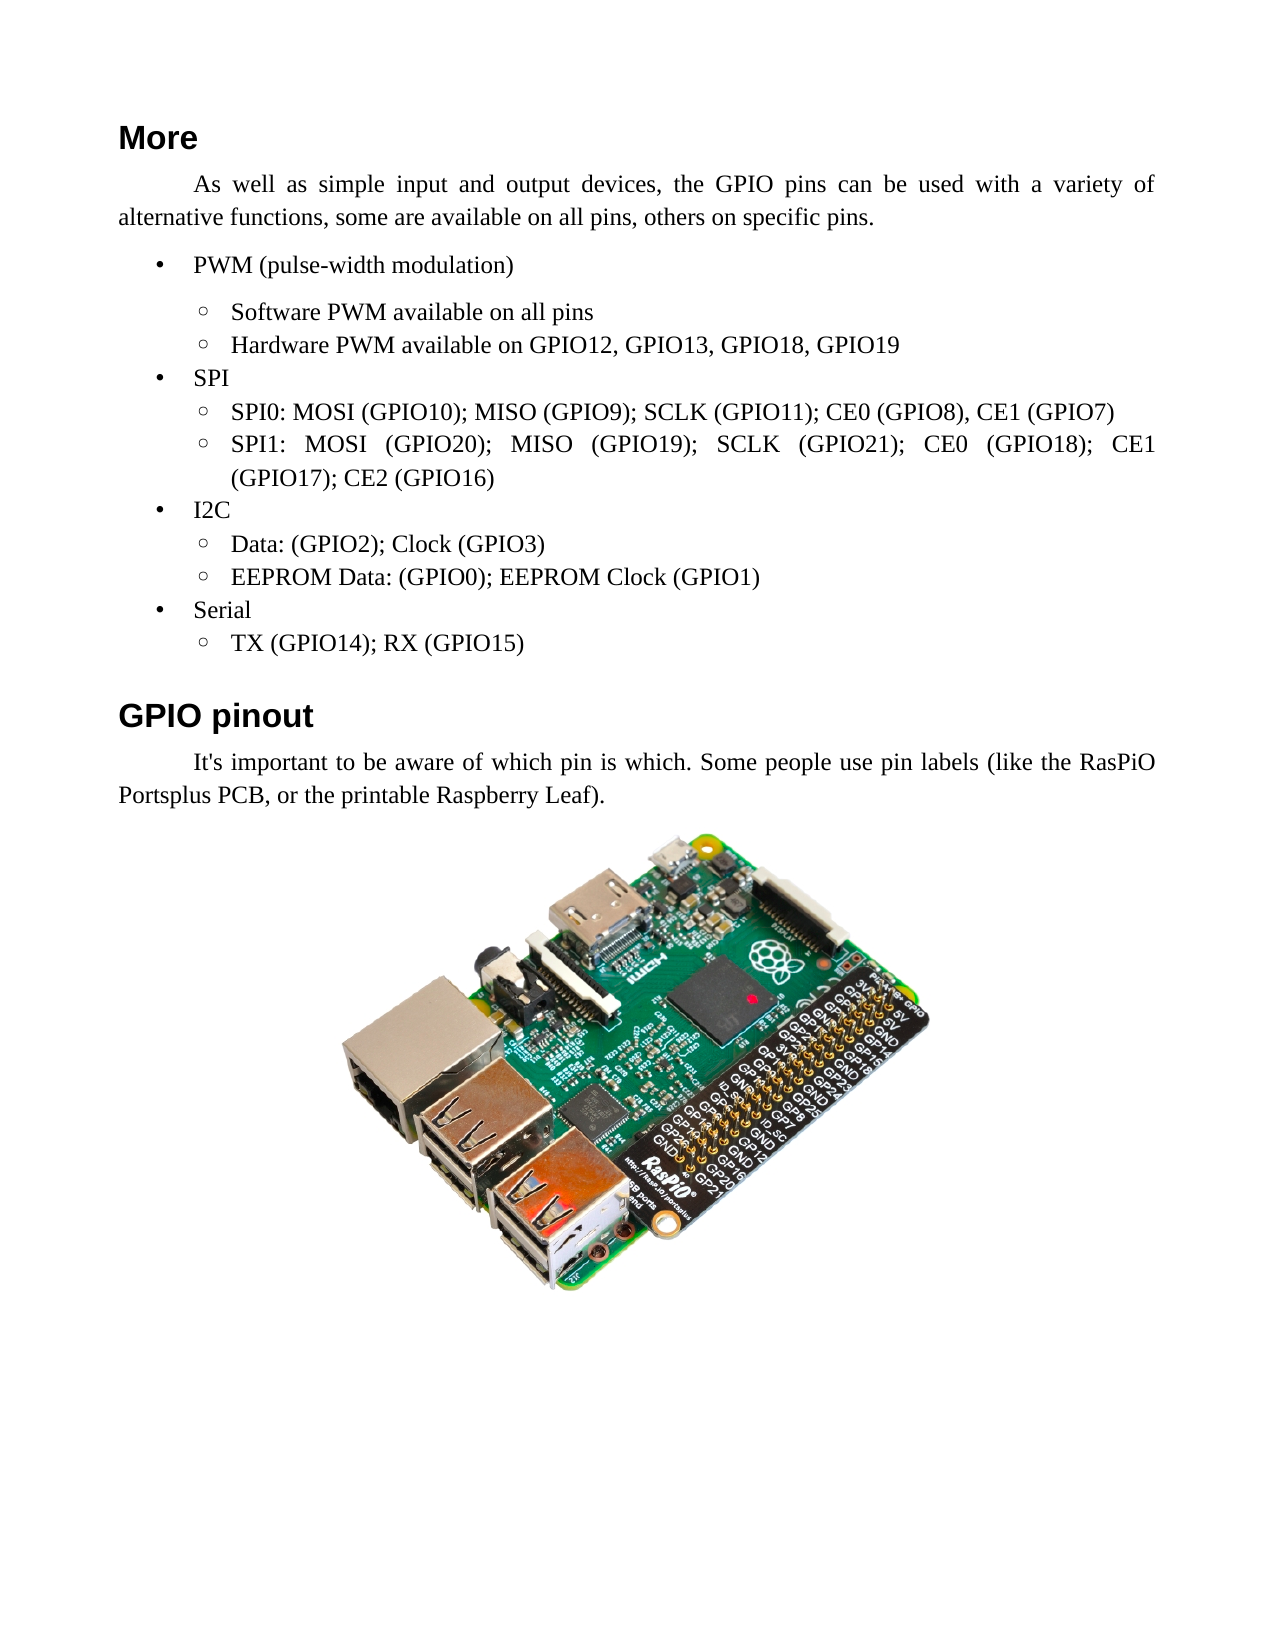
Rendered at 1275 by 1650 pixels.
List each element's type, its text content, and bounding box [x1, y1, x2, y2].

list TX (GPIO14); RX (GPIO15) [193, 628, 1157, 656]
list Data: (GPIO2); Clock (GPIO3) [193, 529, 1157, 557]
list EEPROM Data: (GPIO0); EEPROM Clock (GPIO1) [193, 562, 1157, 590]
subtitle GPIO pinout [118, 696, 1157, 735]
list PWM (pulse-width modulation) [156, 250, 1157, 279]
list Serial [156, 595, 1157, 623]
text As well as simple input and output devices, the GPIO pins can be used with a variety of alternative functions, some are available on all pins, others on specific pins. [118, 169, 1157, 231]
list SPI1: MOSI (GPIO20); MISO (GPIO19); SCLK (GPIO21); CE0 (GPIO18); CE1 (GPIO17); CE2 (GPIO16) [193, 429, 1157, 491]
list Software PWM available on all pins [193, 297, 1157, 326]
subtitle More [118, 118, 1157, 157]
list I2C [156, 496, 1157, 524]
picture [334, 827, 941, 1297]
text It's important to be aware of which pin is which. Some people use pin labels (like the RasPiO Portsplus PCB, or the printable Raspberry Leaf). [118, 747, 1157, 809]
list Hardware PWM available on GPIO12, GPIO13, GPIO18, GPIO19 [193, 331, 1157, 359]
list SPI [156, 363, 1157, 392]
list SPI0: MOSI (GPIO10); MISO (GPIO9); SCLK (GPIO11); CE0 (GPIO8), CE1 (GPIO7) [193, 397, 1157, 425]
